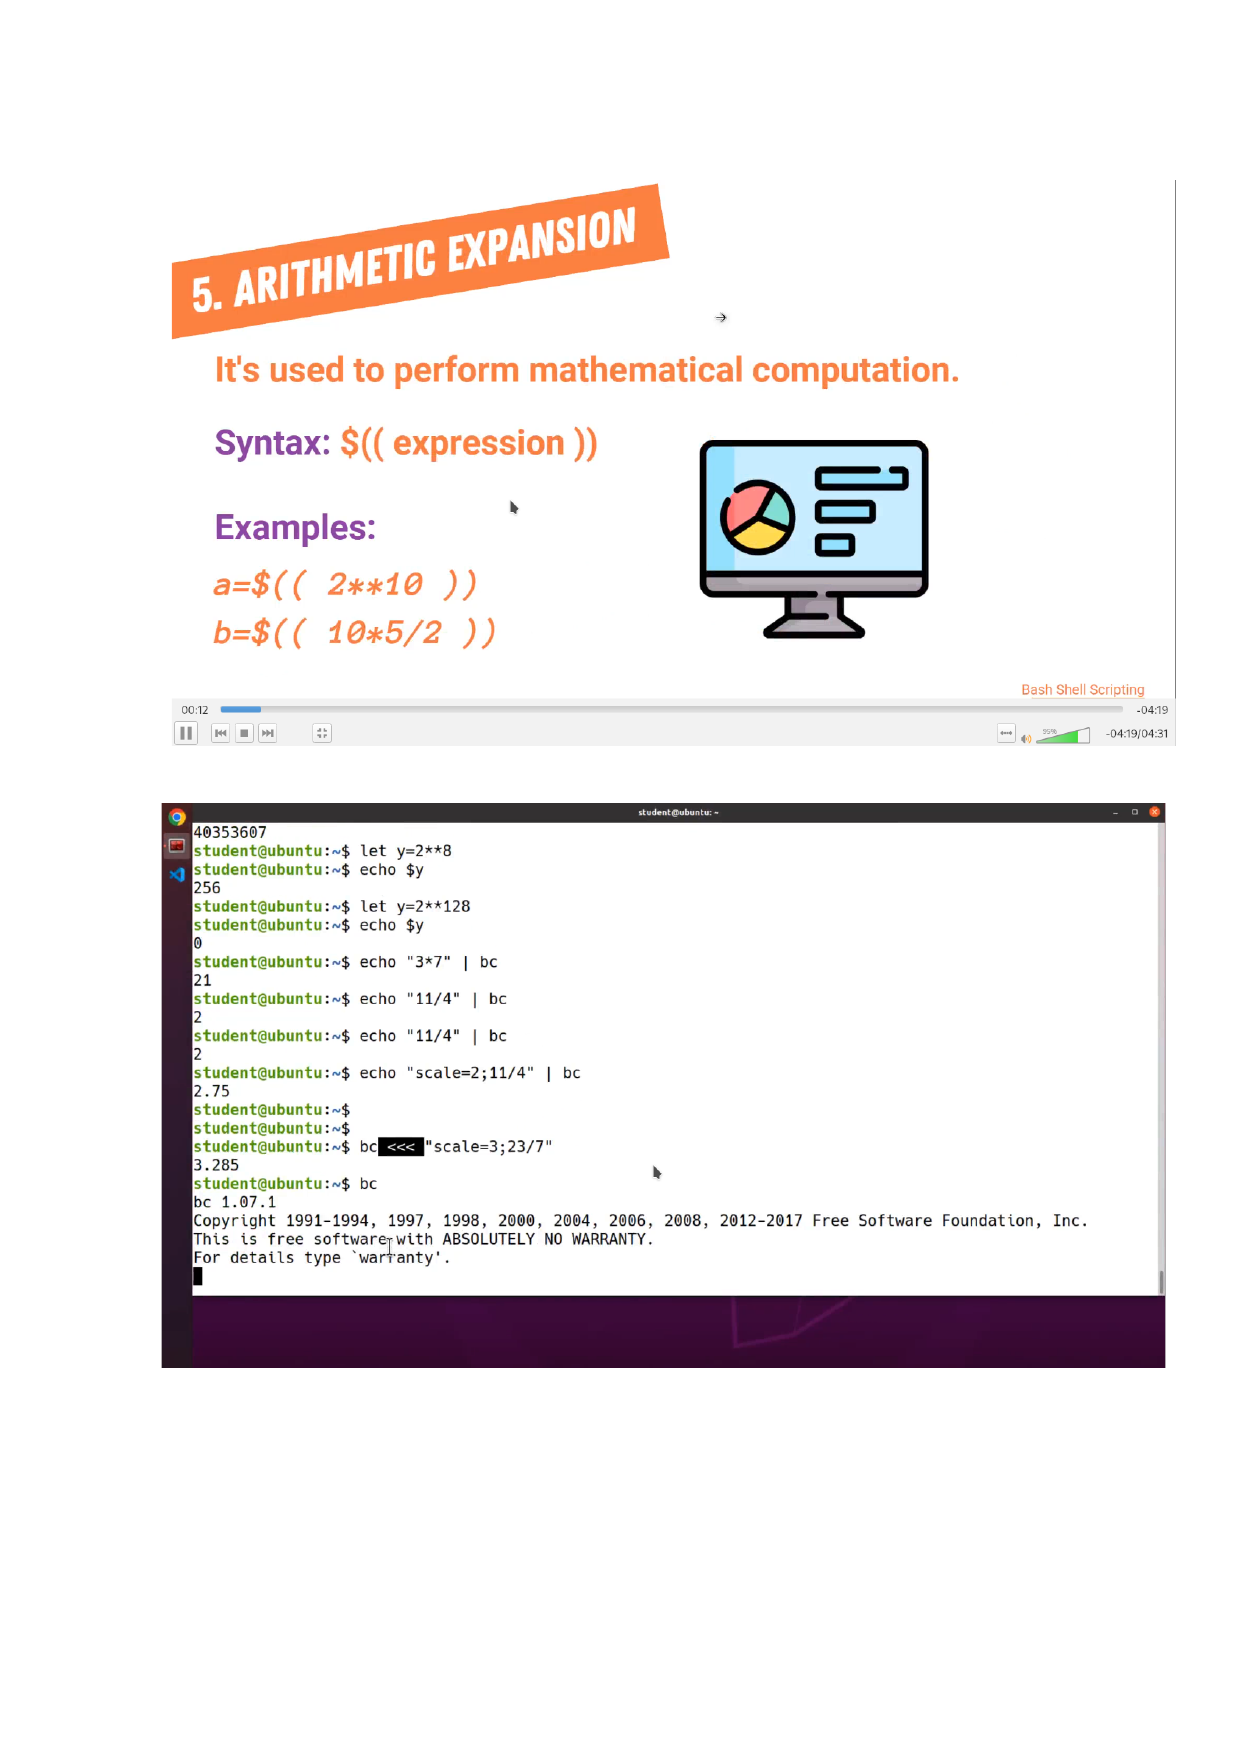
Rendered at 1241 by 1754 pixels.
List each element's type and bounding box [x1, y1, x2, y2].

picture [171, 180, 1176, 746]
picture [161, 803, 1166, 1368]
